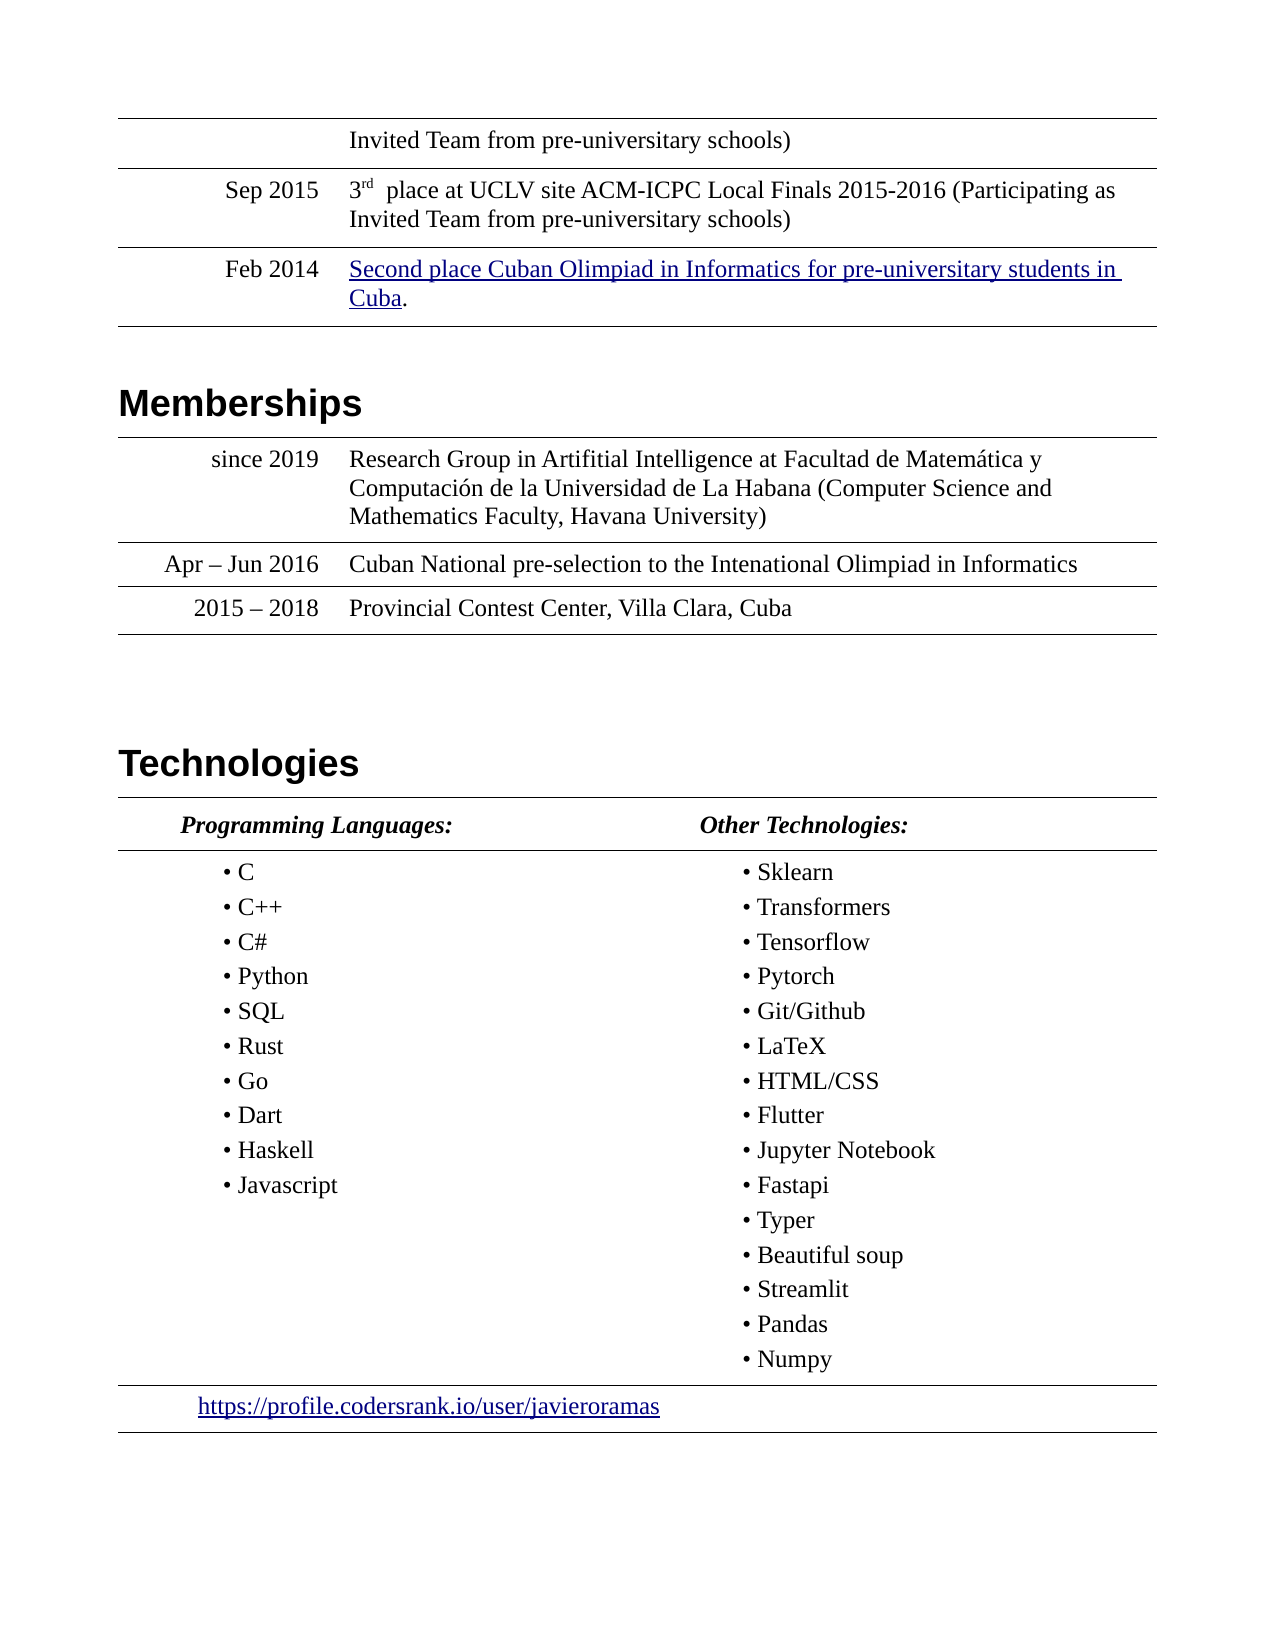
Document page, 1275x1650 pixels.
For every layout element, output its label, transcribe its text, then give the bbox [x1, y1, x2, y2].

subtitle Memberships [118, 381, 1157, 425]
table_cell https://profile.codersrank.io/user/javieroramas [118, 1386, 1157, 1432]
table_header since 2019 [118, 438, 324, 542]
subtitle Technologies [118, 741, 1157, 784]
table_header Other Technologies: [638, 798, 1157, 850]
table_cell 2015 – 2018 [118, 587, 324, 633]
table_cell • C • C++ • C# • Python • SQL • Rust • Go • Dart • Haskell • Javascript [118, 851, 637, 1384]
table_cell Cuban National pre-selection to the Intenational Olimpiad in Informatics [324, 543, 1157, 586]
table_cell Sep 2015 [118, 169, 324, 247]
table_cell Apr – Jun 2016 [118, 543, 324, 586]
table_header Research Group in Artifitial Intelligence at Facultad de Matemática y Computación de la Universidad de La Habana (Computer Science and Mathematics Faculty, Havana University) [324, 438, 1157, 542]
table_cell 3rd place at UCLV site ACM-ICPC Local Finals 2015-2016 (Participating as Invited Team from pre-universitary schools) [324, 169, 1157, 247]
table_cell Invited Team from pre-universitary schools) [324, 119, 1157, 168]
table_cell Second place Cuban Olimpiad in Informatics for pre-universitary students in Cuba. [324, 248, 1157, 326]
table_cell Feb 2014 [118, 248, 324, 326]
table_header Programming Languages: [118, 798, 637, 850]
table_cell [118, 119, 324, 168]
table_cell Provincial Contest Center, Villa Clara, Cuba [324, 587, 1157, 633]
table_cell • Sklearn • Transformers • Tensorflow • Pytorch • Git/Github • LaTeX • HTML/CSS • Flutter • Jupyter Notebook • Fastapi • Typer • Beautiful soup • Streamlit • Pandas • Numpy [638, 851, 1157, 1384]
